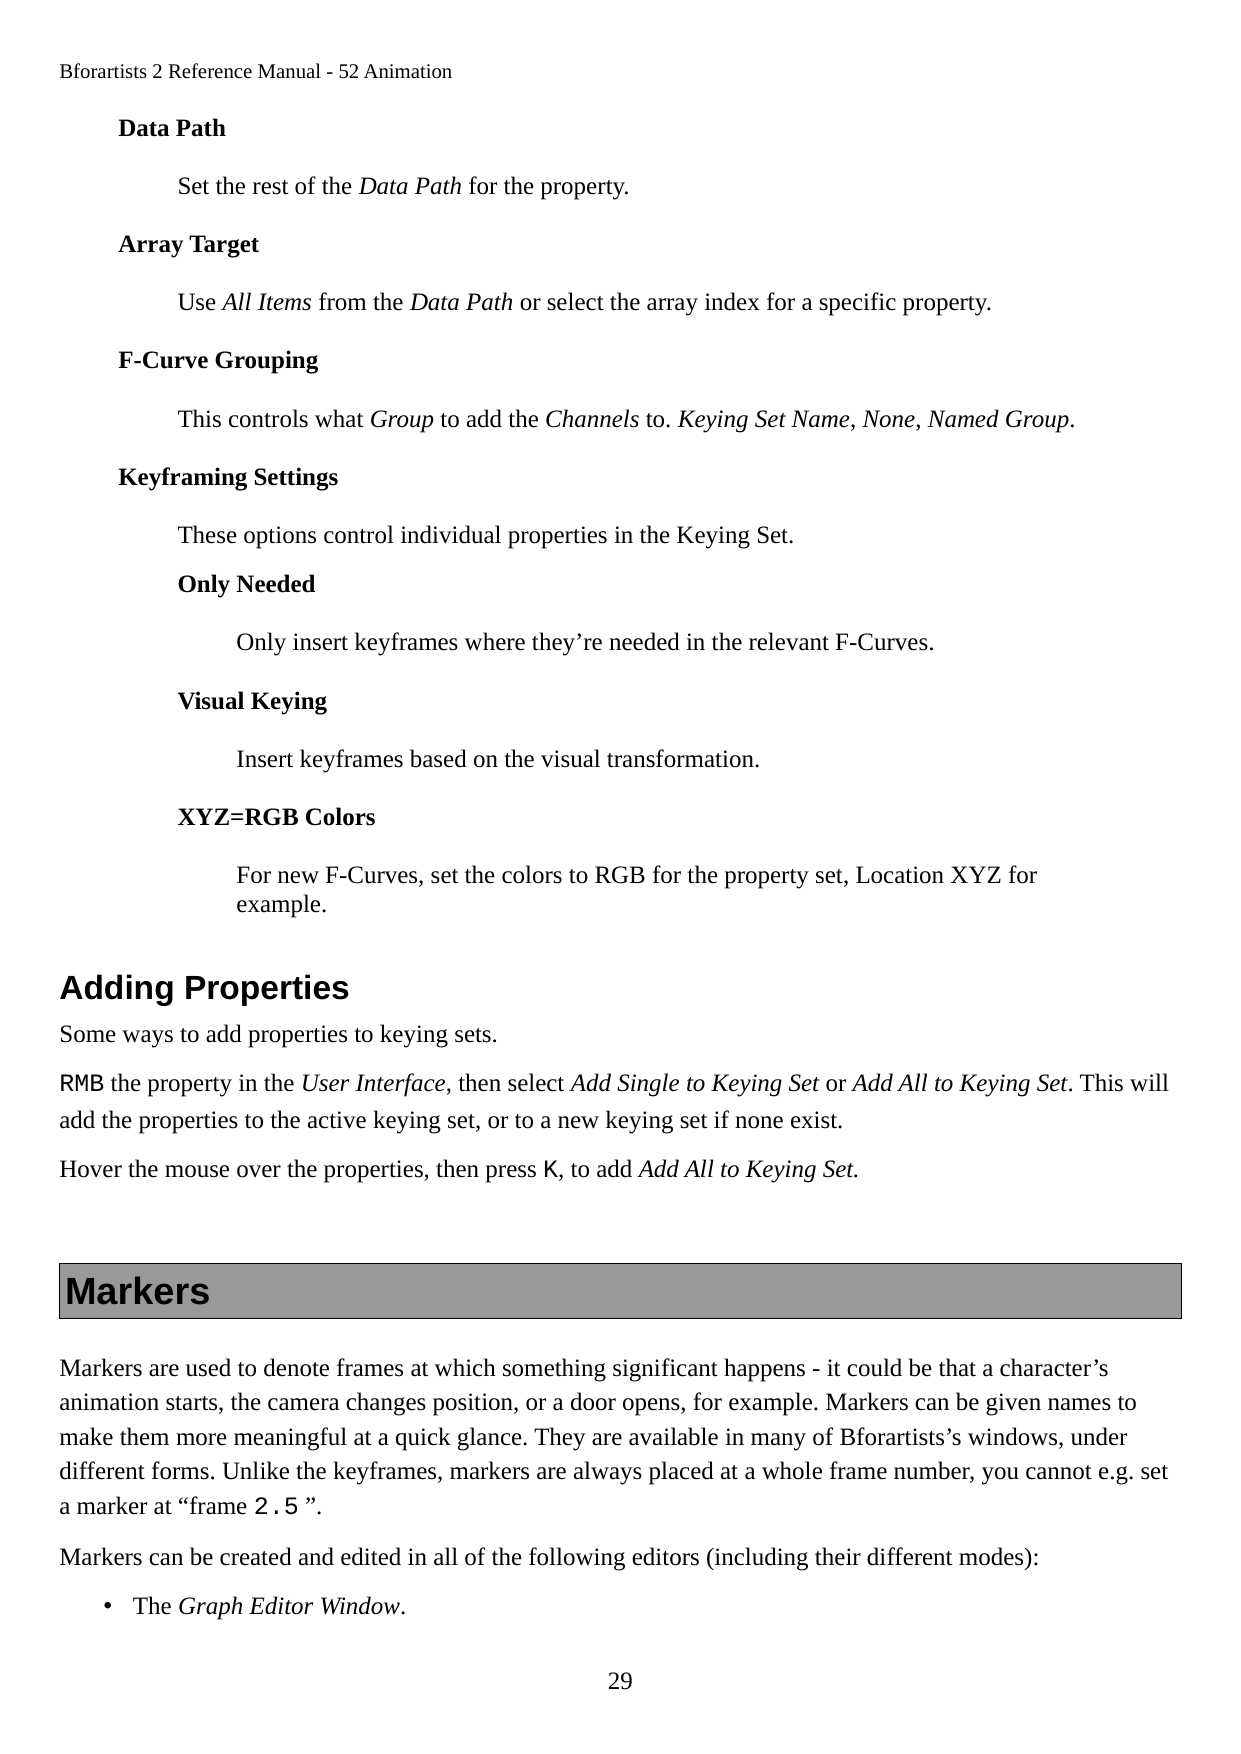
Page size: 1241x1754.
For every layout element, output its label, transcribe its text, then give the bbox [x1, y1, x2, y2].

list Insert keyframes based on the visual transformation. [236, 744, 1122, 773]
list The Graph Editor Window. [103, 1591, 1181, 1620]
subtitle Array Target [118, 229, 1122, 258]
text Some ways to add properties to keying sets. [59, 1019, 1181, 1048]
table_header Markers [60, 1264, 1181, 1318]
subtitle Visual Keying [177, 686, 1122, 714]
text These options control individual properties in the Keying Set. [177, 520, 1122, 549]
list Set the rest of the Data Path for the property. [177, 171, 1122, 199]
subtitle XYZ=RGB Colors [177, 802, 1122, 831]
subtitle Keyframing Settings [118, 462, 1122, 491]
subtitle F-Curve Grouping [118, 346, 1122, 374]
subtitle Data Path [118, 113, 1122, 141]
list Only insert keyframes where they’re needed in the relevant F-Curves. [236, 627, 1122, 656]
list For new F-Curves, set the colors to RGB for the property set, Location XYZ for example. [236, 860, 1122, 918]
text RMB the property in the User Interface, then select Add Single to Keying Set or Add All to Keying Set. This will add the properties to the active keying set, or to a new keying set if none exist. [59, 1068, 1181, 1134]
list Use All Items from the Data Path or select the array index for a specific property. [177, 287, 1122, 316]
text Hover the mouse over the properties, then press K, to add Add All to Keying Set. [59, 1154, 1181, 1185]
text Markers can be created and edited in all of the following editors (including their different modes): [59, 1542, 1181, 1571]
subtitle Only Needed [177, 569, 1122, 598]
list This controls what Group to add the Channels to. Keying Set Name, None, Named Group. [177, 404, 1122, 432]
text Markers are used to denote frames at which something significant happens - it could be that a character’s animation starts, the camera changes position, or a door opens, for example. Markers can be given names to make them more meaningful at a quick glance. They are available in many of Bforartists’s windows, under different forms. Unlike the keyframes, markers are always placed at a whole frame number, you cannot e.g. set a marker at “frame 2.5 ”. [59, 1353, 1181, 1522]
subtitle Adding Properties [59, 968, 1181, 1007]
